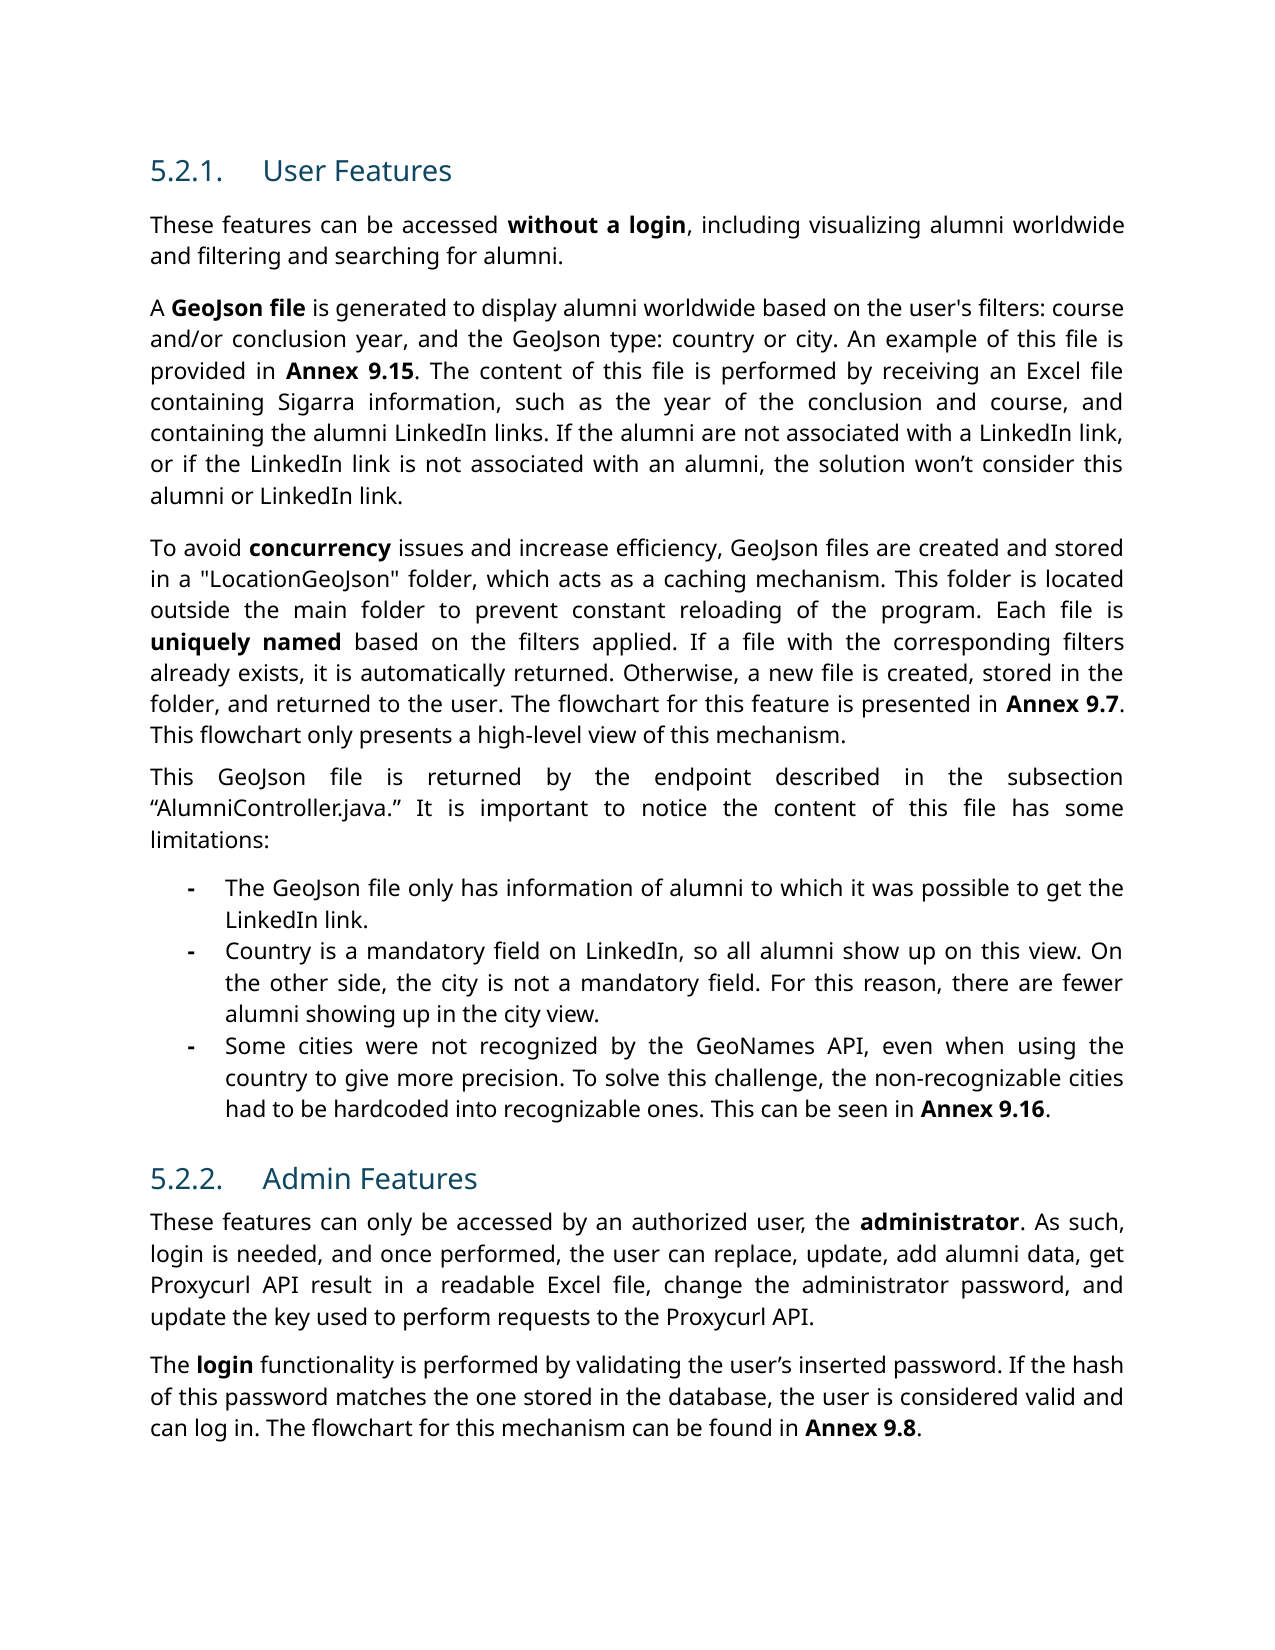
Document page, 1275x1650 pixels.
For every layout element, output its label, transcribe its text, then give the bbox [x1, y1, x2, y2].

subtitle Admin Features [150, 1158, 1125, 1198]
text These features can only be accessed by an authorized user, the administrator. As such, login is needed, and once performed, the user can replace, update, add alumni data, get Proxycurl API result in a readable Excel file, change the administrator password, and update the key used to perform requests to the Proxycurl API. [150, 1206, 1125, 1332]
list Country is a mandatory field on LinkedIn, so all alumni show up on this view. On the other side, the city is not a mandatory field. For this reason, there are fewer alumni showing up in the city view. [187, 935, 1125, 1030]
text This GeoJson file is returned by the endpoint described in the subsection “AlumniController.java.” It is important to notice the content of this file has some limitations: [150, 761, 1125, 855]
text A GeoJson file is generated to display alumni worldwide based on the user's filters: course and/or conclusion year, and the GeoJson type: country or city. An example of this file is provided in Annex 9.15. The content of this file is performed by receiving an Excel file containing Sigarra information, such as the year of the conclusion and course, and containing the alumni LinkedIn links. If the alumni are not associated with a LinkedIn link, or if the LinkedIn link is not associated with an alumni, the solution won’t consider this alumni or LinkedIn link. [150, 292, 1125, 511]
subtitle User Features [150, 150, 1125, 190]
list Some cities were not recognized by the GeoNames API, even when using the country to give more precision. To solve this challenge, the non-recognizable cities had to be hardcoded into recognizable ones. This can be seen in Annex 9.16. [187, 1030, 1125, 1124]
text These features can be accessed without a login, including visualizing alumni worldwide and filtering and searching for alumni. [150, 209, 1125, 271]
list The GeoJson file only has information of alumni to which it was possible to get the LinkedIn link. [187, 872, 1125, 935]
text To avoid concurrency issues and increase efficiency, GeoJson files are created and stored in a "LocationGeoJson" folder, which acts as a caching mechanism. This folder is located outside the main folder to prevent constant reloading of the program. Each file is uniquely named based on the filters applied. If a file with the corresponding filters already exists, it is automatically returned. Otherwise, a new file is created, stored in the folder, and returned to the user. The flowchart for this feature is presented in Annex 9.7. This flowchart only presents a high-level view of this mechanism. [150, 532, 1125, 750]
text The login functionality is performed by validating the user’s inserted password. If the hash of this password matches the one stored in the database, the user is considered valid and can log in. The flowchart for this mechanism can be found in Annex 9.8. [150, 1349, 1125, 1444]
